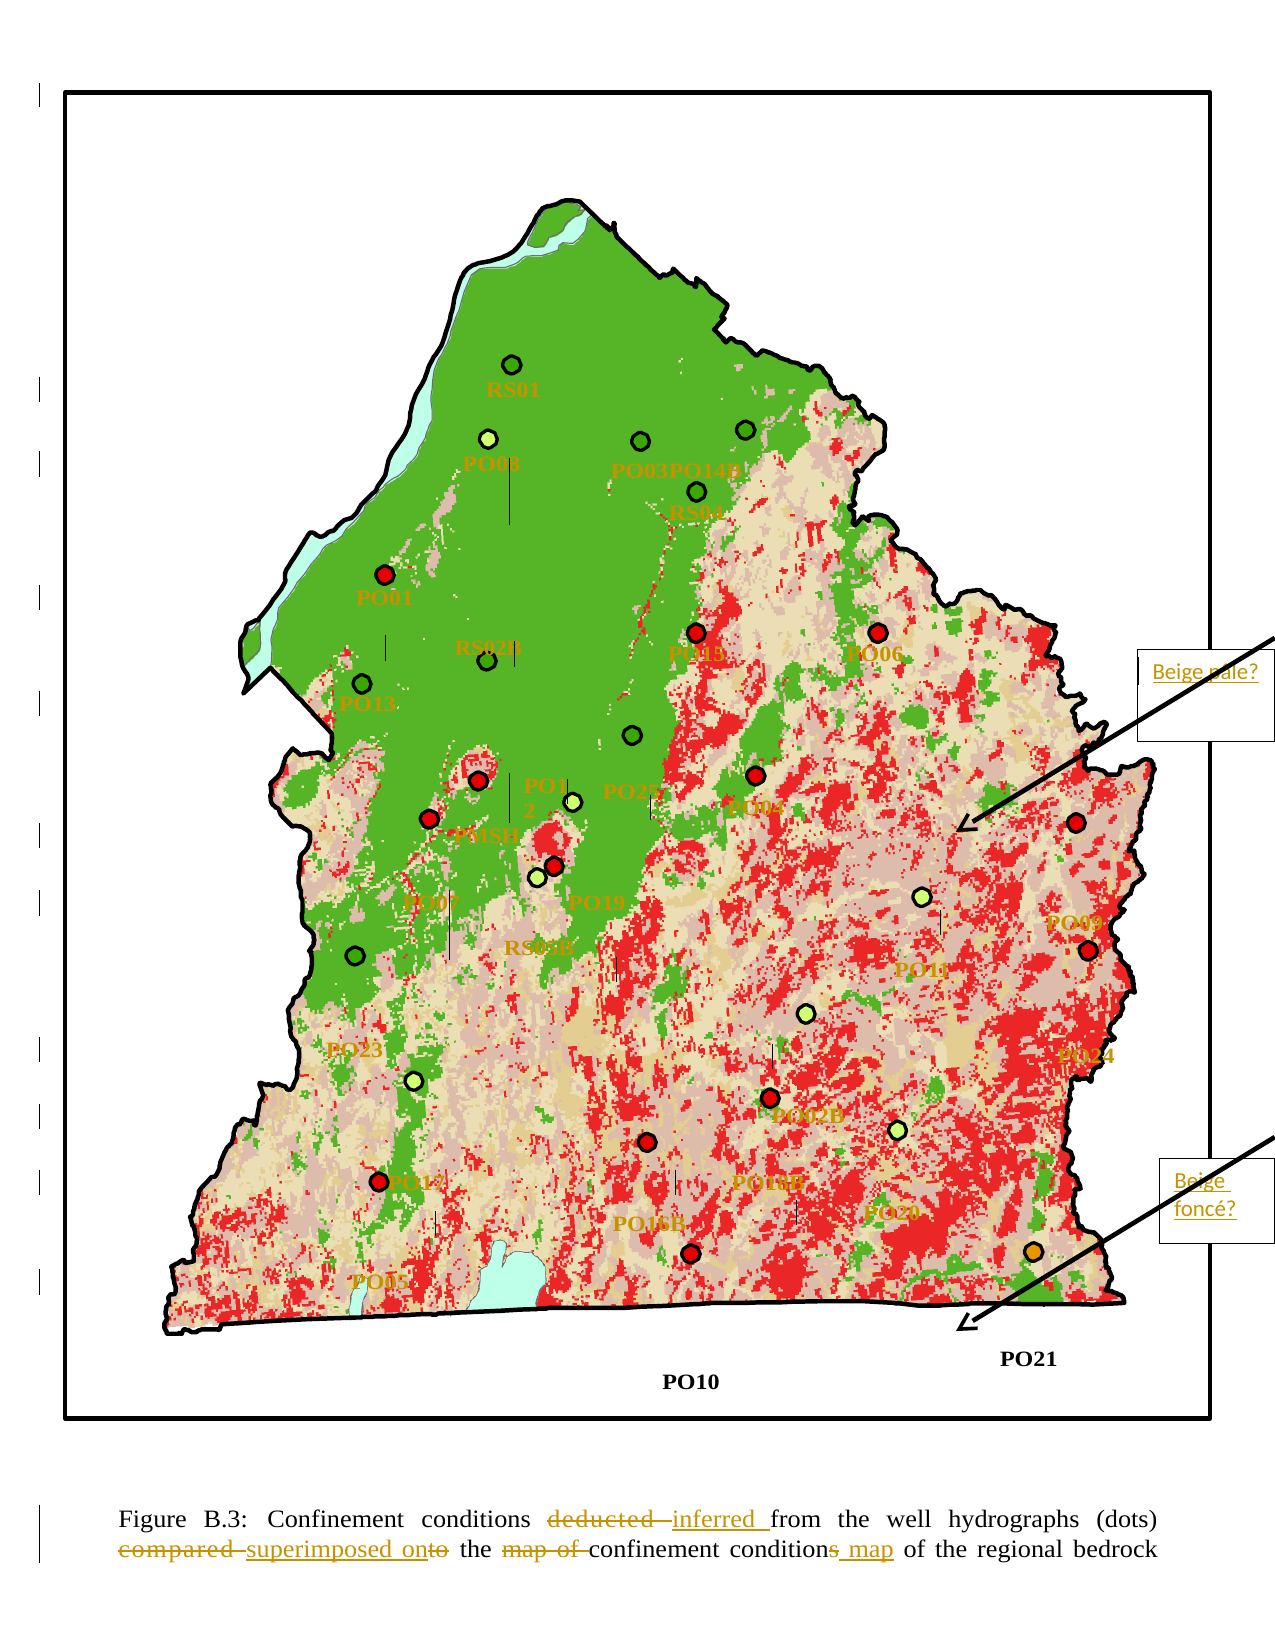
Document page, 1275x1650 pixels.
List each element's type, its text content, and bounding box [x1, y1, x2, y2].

text RS01 [54, 377, 972, 402]
picture [1085, 1225, 1124, 1238]
picture [428, 203, 824, 377]
picture [1062, 667, 1137, 737]
text Figure B.3: Confinement conditions inferred from the well hydrographs (dots) superimposed on the confinement condition map of the regional bedrock aquifer. The colors indicate the confinement conditions of the aquifer, both for the map and the well symbols: green for confined, red for unconfined and two beige tones for semi-confined. 2 tons de beoge pour la carte et les puits? Les 2 tons de beige viennent d’où pour les puits?Il faudrait un titre pour cette section mais je ne sais pas trop quoi mettre. C’est une section bizarre, qui ne décrit ni vraiment le comportement des puits, ni les contextes. Description of the different hydrogeological contexts and associated hydrograph behavior?? [118, 1504, 1158, 1563]
text PO19 RS05B [503, 890, 626, 960]
text PO20 [863, 1200, 1159, 1225]
picture [1067, 1129, 1208, 1200]
picture [67, 95, 1208, 585]
picture [67, 716, 329, 823]
text PO15 PO06 [668, 641, 1221, 667]
text PO24 [1057, 1043, 1221, 1069]
picture [67, 1062, 296, 1269]
text PO07 [54, 890, 449, 916]
text PO07 [450, 890, 460, 916]
picture [67, 402, 410, 451]
text PO25 [602, 779, 661, 804]
picture [67, 848, 303, 890]
text PO02B [771, 1103, 1221, 1129]
text PO10 [54, 1369, 719, 1394]
text PO01 [356, 585, 1221, 610]
text PO18B [731, 1169, 806, 1195]
picture [67, 1225, 1208, 1416]
text Beige pâle? [1152, 657, 1237, 682]
text PO23 [54, 1037, 383, 1062]
text RS02B [454, 635, 525, 661]
text PO04 [727, 795, 1010, 820]
text Beige foncé? [1174, 1166, 1260, 1222]
text PO11 [631, 957, 950, 982]
text PO21 [1000, 1346, 1221, 1371]
picture [1072, 1069, 1208, 1103]
text PO05 [54, 1269, 409, 1294]
picture [1112, 820, 1208, 1043]
picture [251, 673, 288, 691]
picture [1012, 1248, 1121, 1302]
picture [1087, 726, 1208, 795]
picture [67, 477, 380, 691]
text PO16B [450, 1211, 686, 1236]
text PO09 [954, 910, 1194, 935]
text PMSH [54, 823, 519, 848]
text PO12 [523, 773, 578, 823]
text PO03 PO14B RS04 [611, 458, 784, 525]
text PO13 [54, 691, 396, 716]
text PO08 [54, 451, 520, 477]
text PO17 [350, 1169, 446, 1195]
picture [167, 402, 1140, 1331]
picture [67, 916, 311, 1037]
text Beige pâle? [1204, 657, 1260, 685]
picture [1023, 759, 1151, 795]
picture [1026, 610, 1208, 641]
text [982, 795, 1221, 820]
